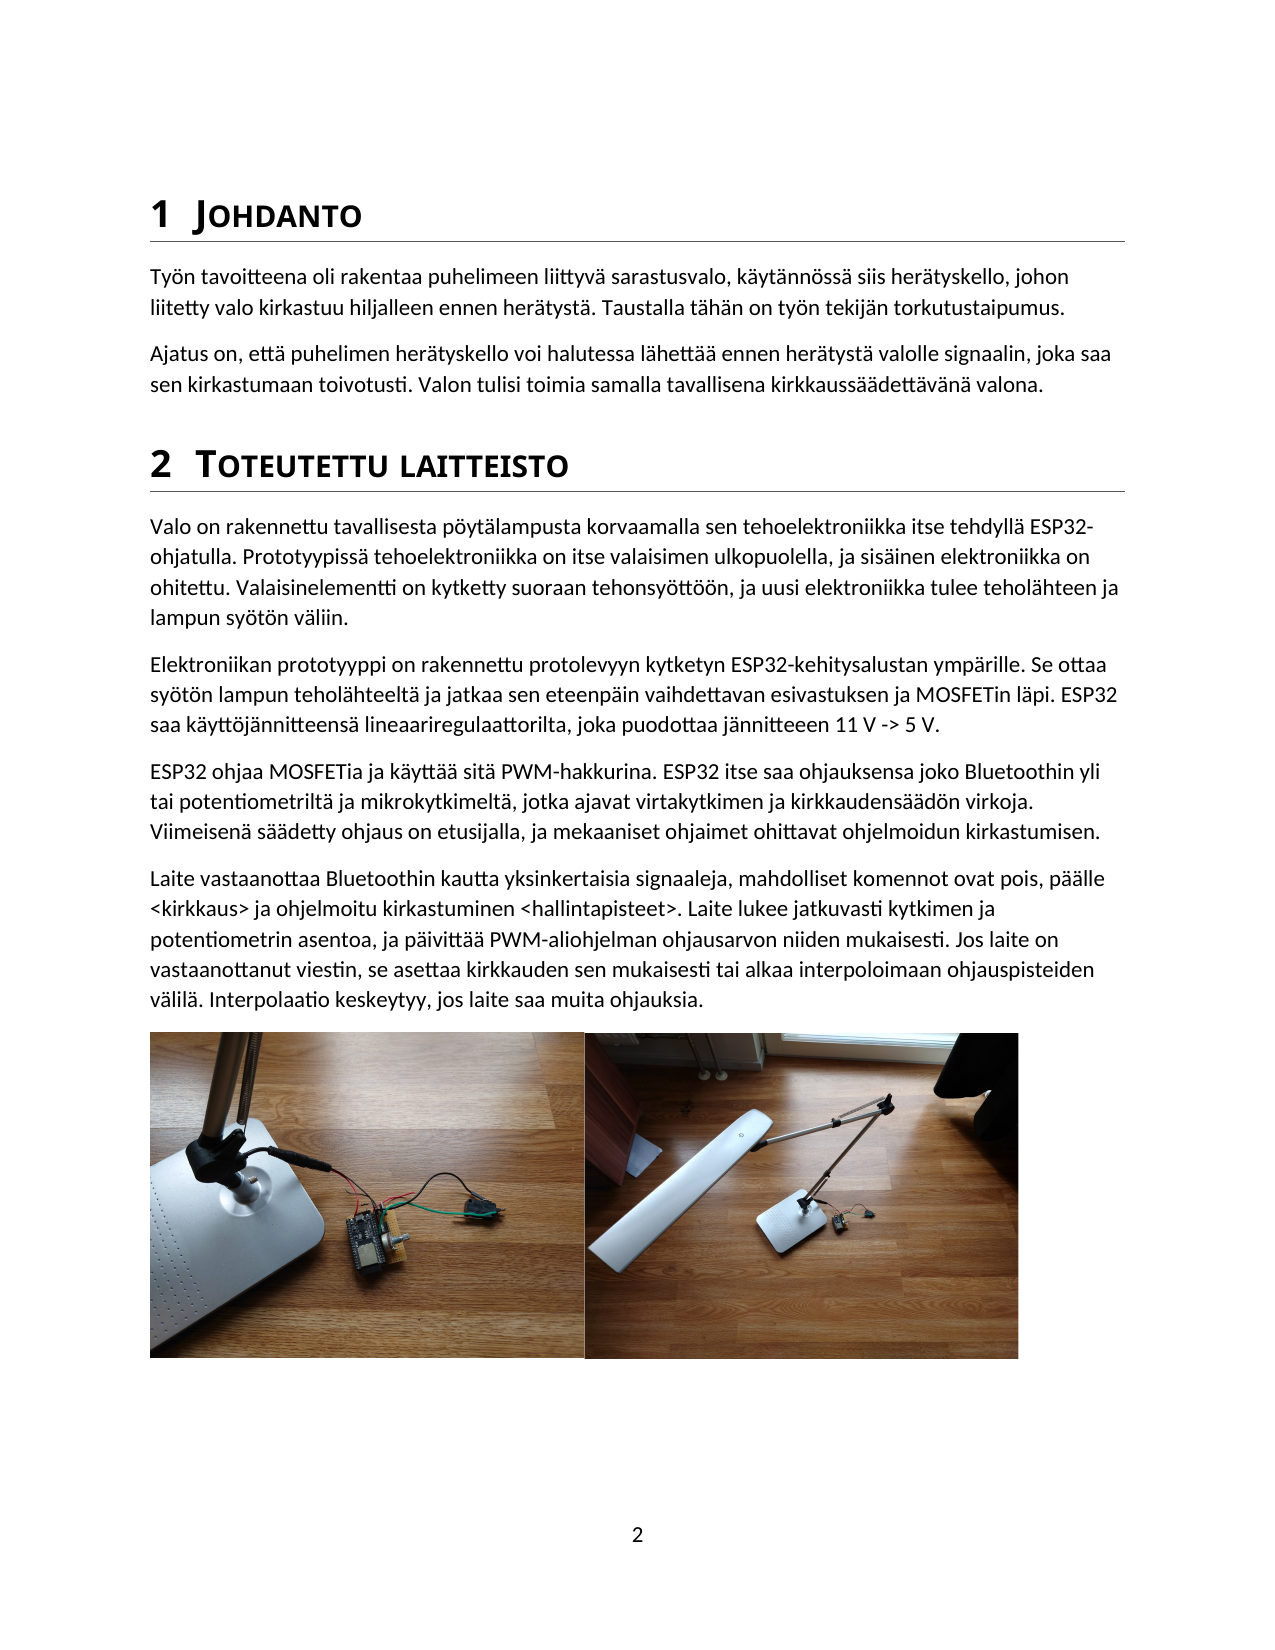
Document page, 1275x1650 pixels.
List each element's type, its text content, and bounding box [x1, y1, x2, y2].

text Valo on rakennettu tavallisesta pöytälampusta korvaamalla sen tehoelektroniikka itse tehdyllä ESP32-ohjatulla. Prototyypissä tehoelektroniikka on itse valaisimen ulkopuolella, ja sisäinen elektroniikka on ohitettu. Valaisinelementti on kytketty suoraan tehonsyöttöön, ja uusi elektroniikka tulee teholähteen ja lampun syötön väliin. [150, 512, 1125, 631]
text Ajatus on, että puhelimen herätyskello voi halutessa lähettää ennen herätystä valolle signaalin, joka saa sen kirkastumaan toivotusti. Valon tulisi toimia samalla tavallisena kirkkaussäädettävänä valona. [150, 339, 1125, 398]
subtitle Toteutettu laitteisto [150, 437, 1125, 491]
subtitle Johdanto [150, 187, 1125, 241]
text ESP32 ohjaa MOSFETia ja käyttää sitä PWM-hakkurina. ESP32 itse saa ohjauksensa joko Bluetoothin yli tai potentiometriltä ja mikrokytkimeltä, jotka ajavat virtakytkimen ja kirkkaudensäädön virkoja. Viimeisenä säädetty ohjaus on etusijalla, ja mekaaniset ohjaimet ohittavat ohjelmoidun kirkastumisen. [150, 757, 1125, 846]
text Elektroniikan prototyyppi on rakennettu protolevyyn kytketyn ESP32-kehitysalustan ympärille. Se ottaa syötön lampun teholähteeltä ja jatkaa sen eteenpäin vaihdettavan esivastuksen ja MOSFETin läpi. ESP32 saa käyttöjännitteensä lineaariregulaattorilta, joka puodottaa jännitteeen 11 V -> 5 V. [150, 650, 1125, 738]
text Työn tavoitteena oli rakentaa puhelimeen liittyvä sarastusvalo, käytännössä siis herätyskello, johon liitetty valo kirkastuu hiljalleen ennen herätystä. Taustalla tähän on työn tekijän torkutustaipumus. [150, 262, 1125, 321]
text Laite vastaanottaa Bluetoothin kautta yksinkertaisia signaaleja, mahdolliset komennot ovat pois, päälle <kirkkaus> ja ohjelmoitu kirkastuminen <hallintapisteet>. Laite lukee jatkuvasti kytkimen ja potentiometrin asentoa, ja päivittää PWM-aliohjelman ohjausarvon niiden mukaisesti. Jos laite on vastaanottanut viestin, se asettaa kirkkauden sen mukaisesti tai alkaa interpoloimaan ohjauspisteiden välilä. Interpolaatio keskeytyy, jos laite saa muita ohjauksia. [150, 864, 1125, 1013]
picture [150, 1032, 1019, 1359]
